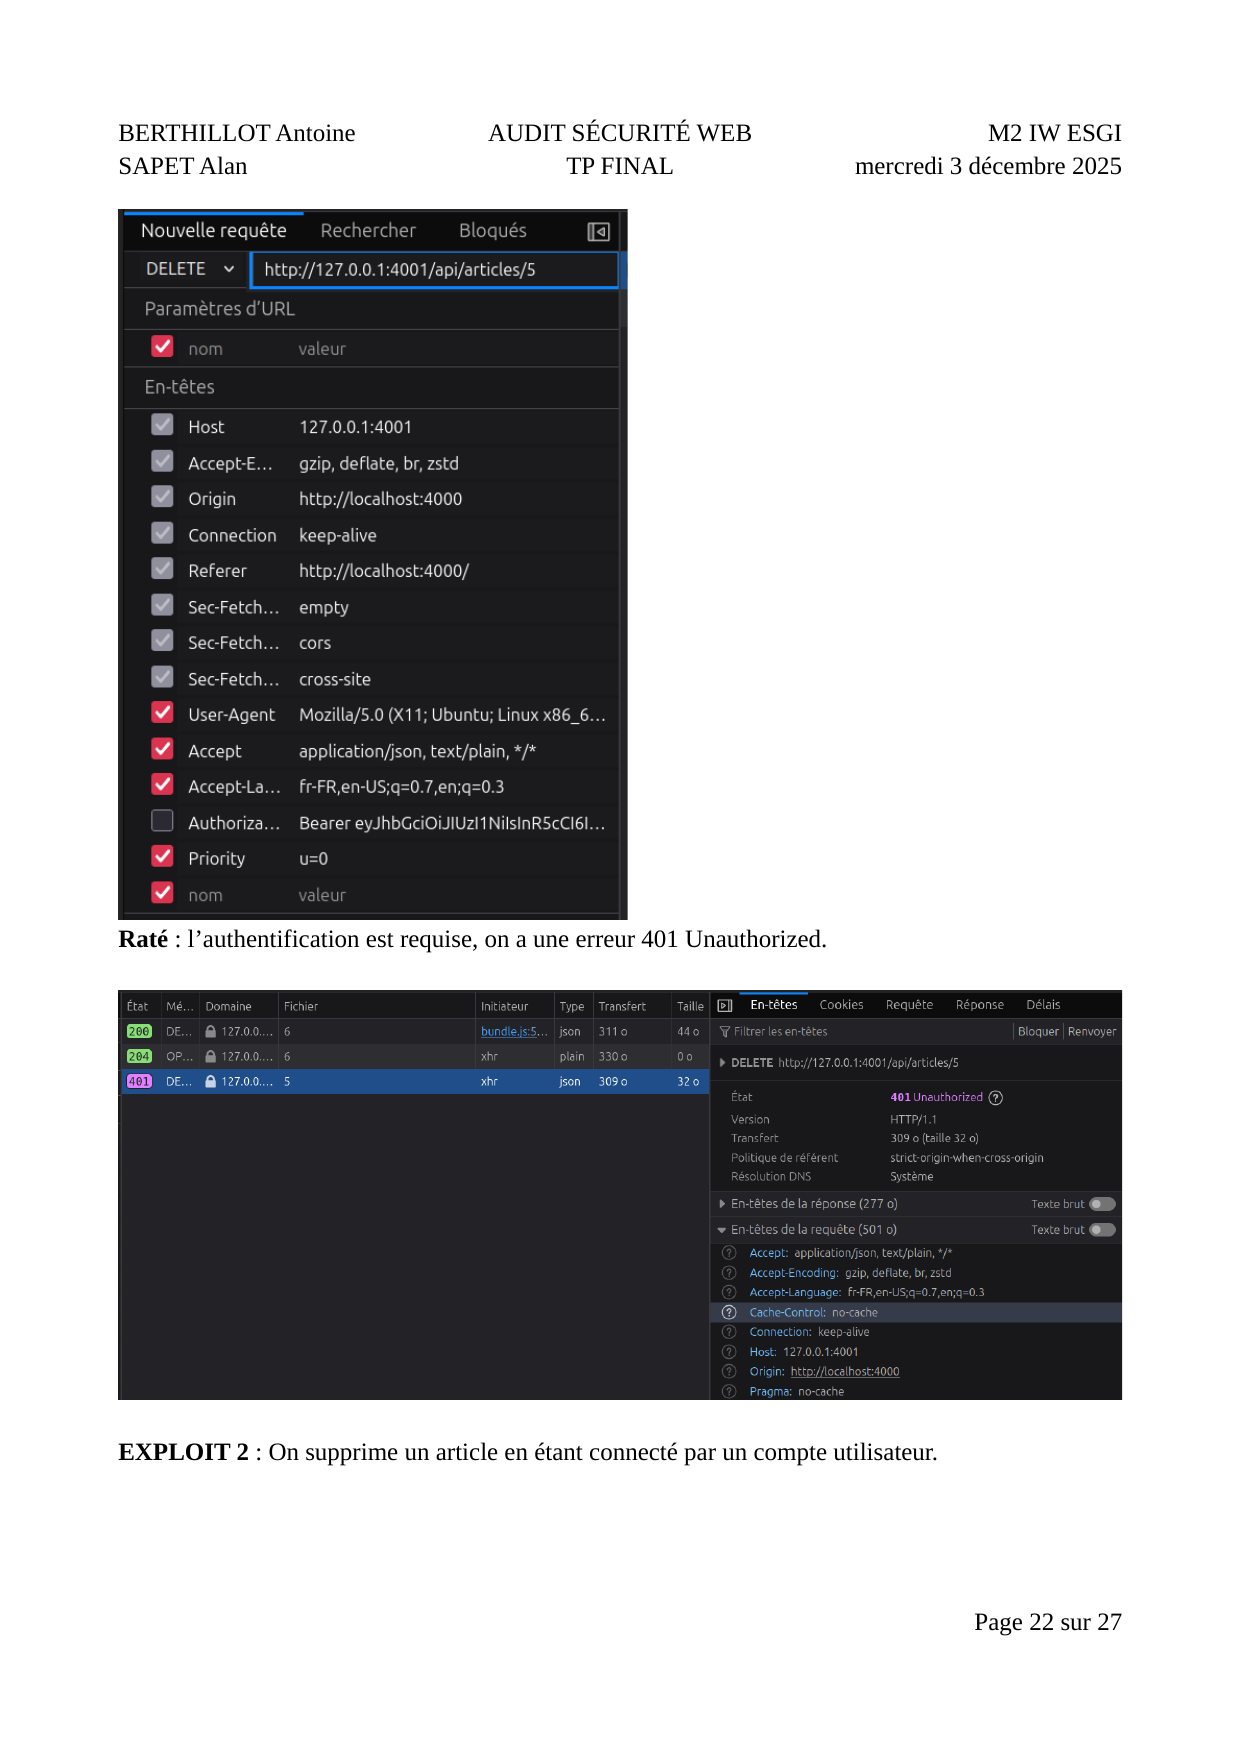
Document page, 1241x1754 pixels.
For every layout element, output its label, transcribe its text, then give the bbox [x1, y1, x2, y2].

picture [118, 990, 1123, 1400]
text Raté : l’authentification est requise, on a une erreur 401 Unauthorized. [118, 793, 1122, 953]
text EXPLOIT 2 : On supprime un article en étant connecté par un compte utilisateur. [118, 1437, 1122, 1466]
picture [118, 209, 628, 920]
